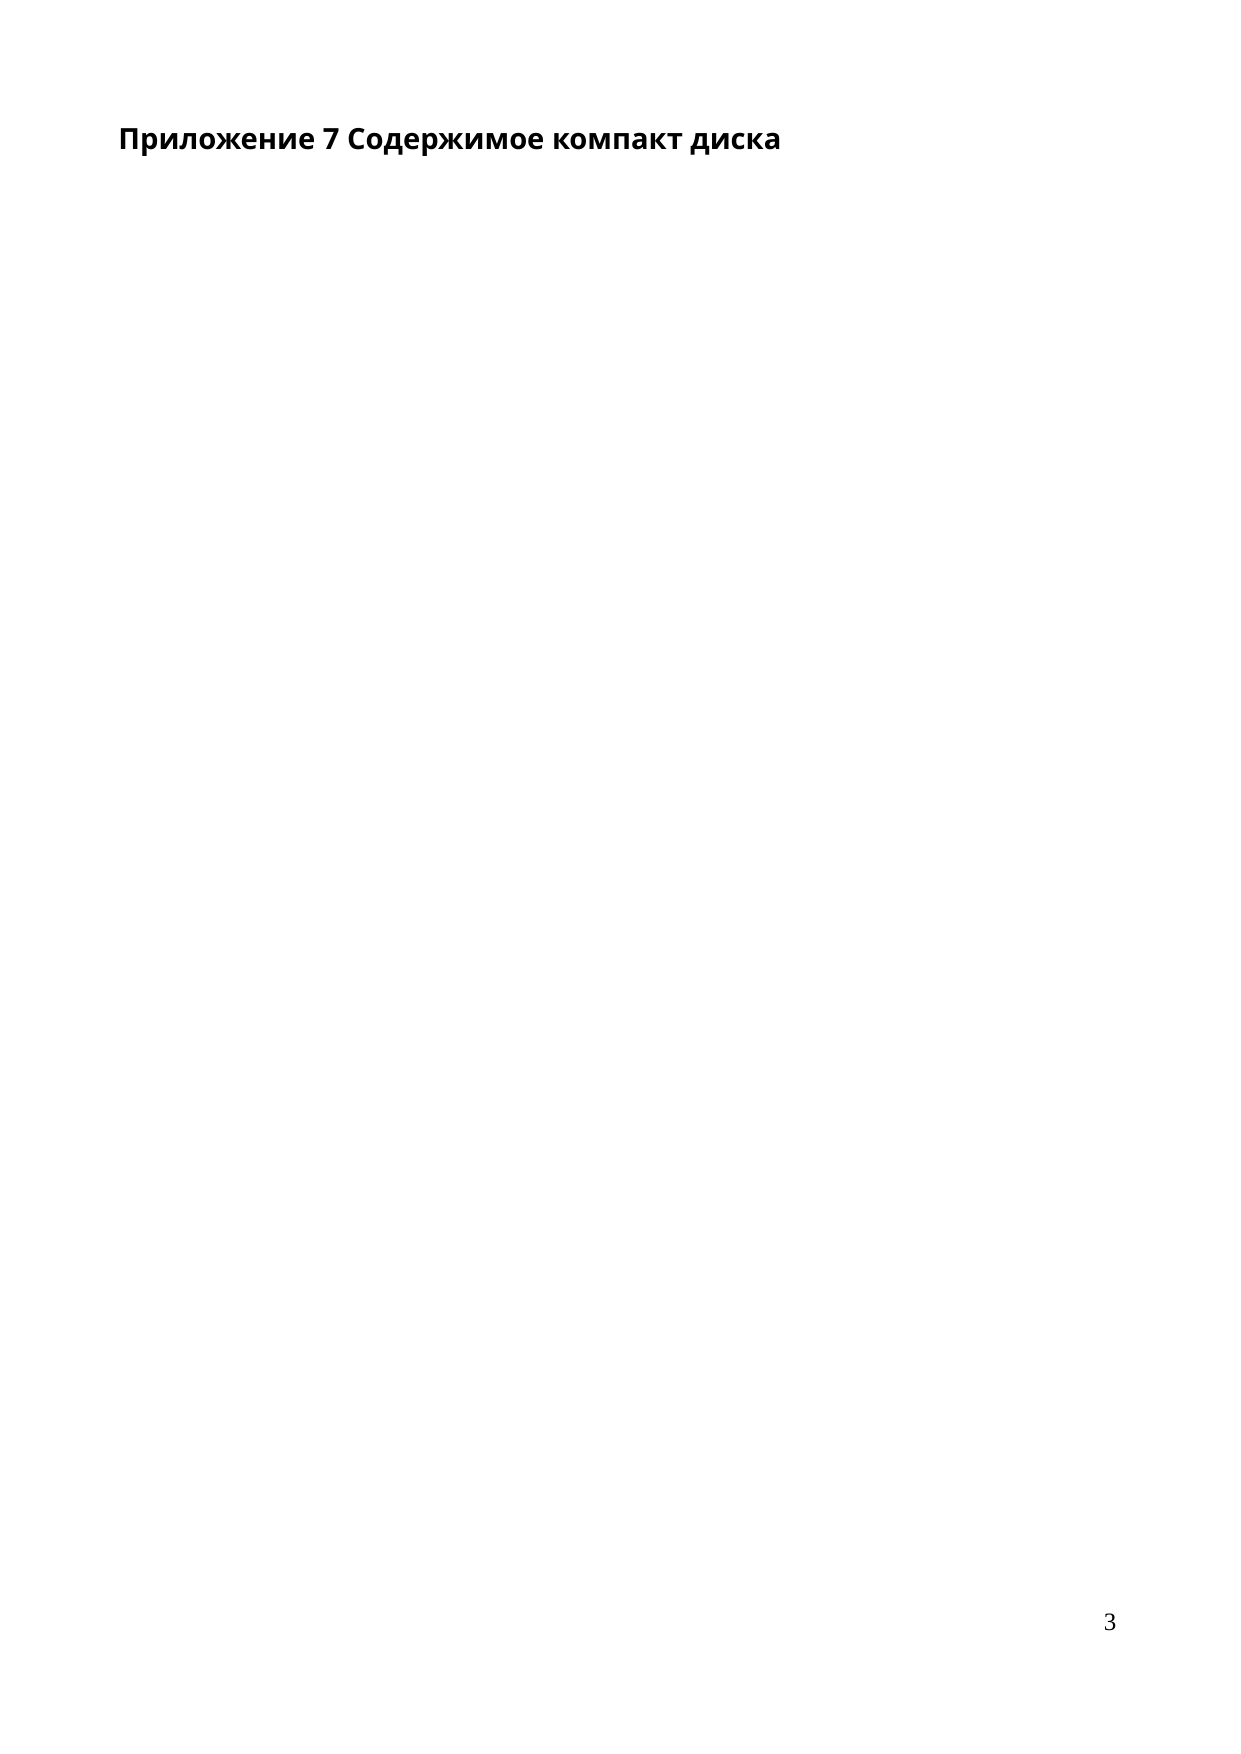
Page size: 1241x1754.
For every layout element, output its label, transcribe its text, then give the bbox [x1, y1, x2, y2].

text Приложение 7 Содержимое компакт диска [118, 118, 1122, 158]
